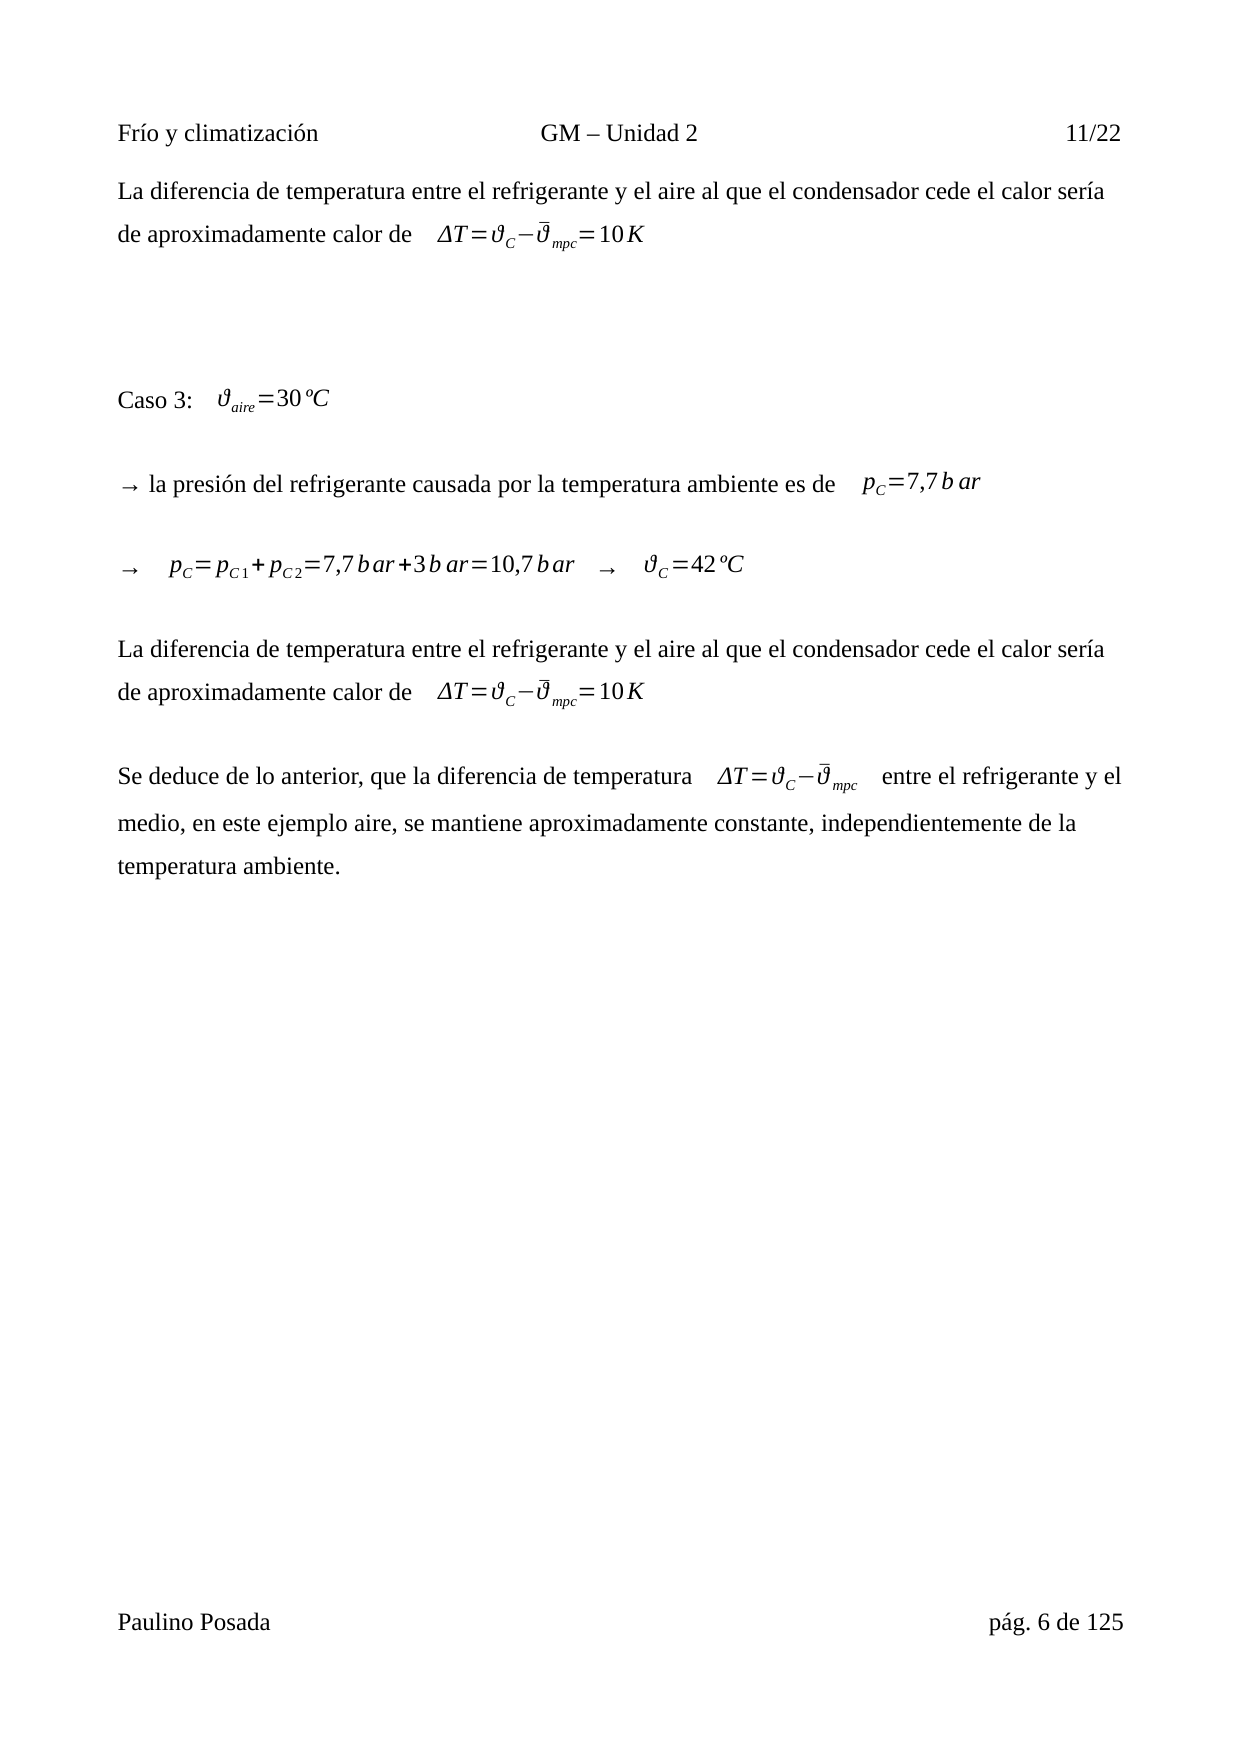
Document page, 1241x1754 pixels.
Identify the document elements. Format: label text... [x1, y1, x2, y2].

text → → [117, 551, 1123, 582]
text La diferencia de temperatura entre el refrigerante y el aire al que el condensador cede el calor sería de aproximadamente calor de [117, 176, 1123, 252]
text La diferencia de temperatura entre el refrigerante y el aire al que el condensador cede el calor sería de aproximadamente calor de [117, 634, 1123, 709]
text Se deduce de lo anterior, que la diferencia de temperatura entre el refrigerante y el medio, en este ejemplo aire, se mantiene aproximadamente constante, independientemente de la temperatura ambiente. [117, 761, 1123, 880]
text → la presión del refrigerante causada por la temperatura ambiente es de [117, 468, 1123, 499]
text Caso 3: [117, 384, 1123, 416]
